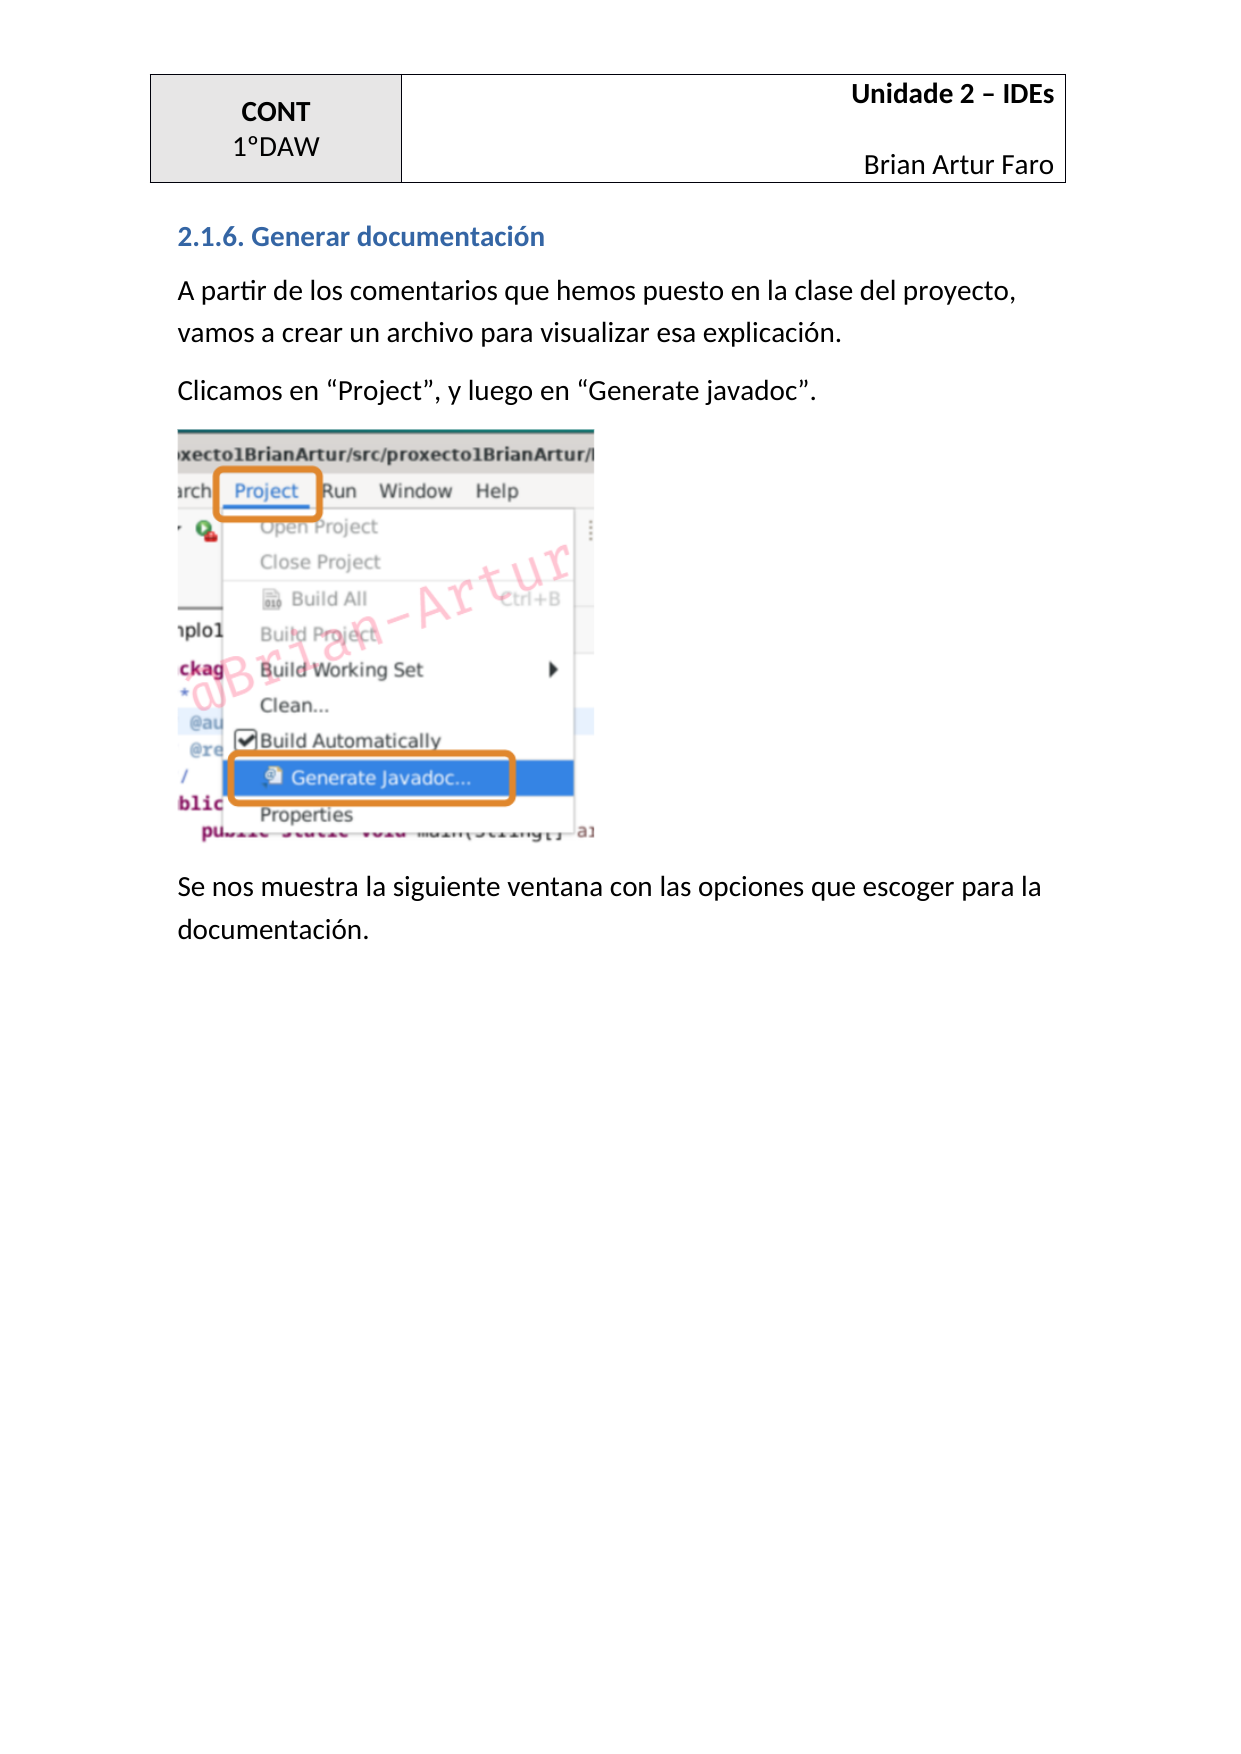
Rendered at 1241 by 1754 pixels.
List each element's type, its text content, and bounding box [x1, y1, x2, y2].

picture [177, 429, 595, 847]
text Clicamos en “Project”, y luego en “Generate javadoc”. [177, 372, 1063, 407]
text Se nos muestra la siguiente ventana con las opciones que escoger para la documentación. [177, 868, 1063, 946]
text A partir de los comentarios que hemos puesto en la clase del proyecto, vamos a crear un archivo para visualizar esa explicación. [177, 272, 1063, 350]
subtitle 2.1.6. Generar documentación [177, 218, 1063, 254]
